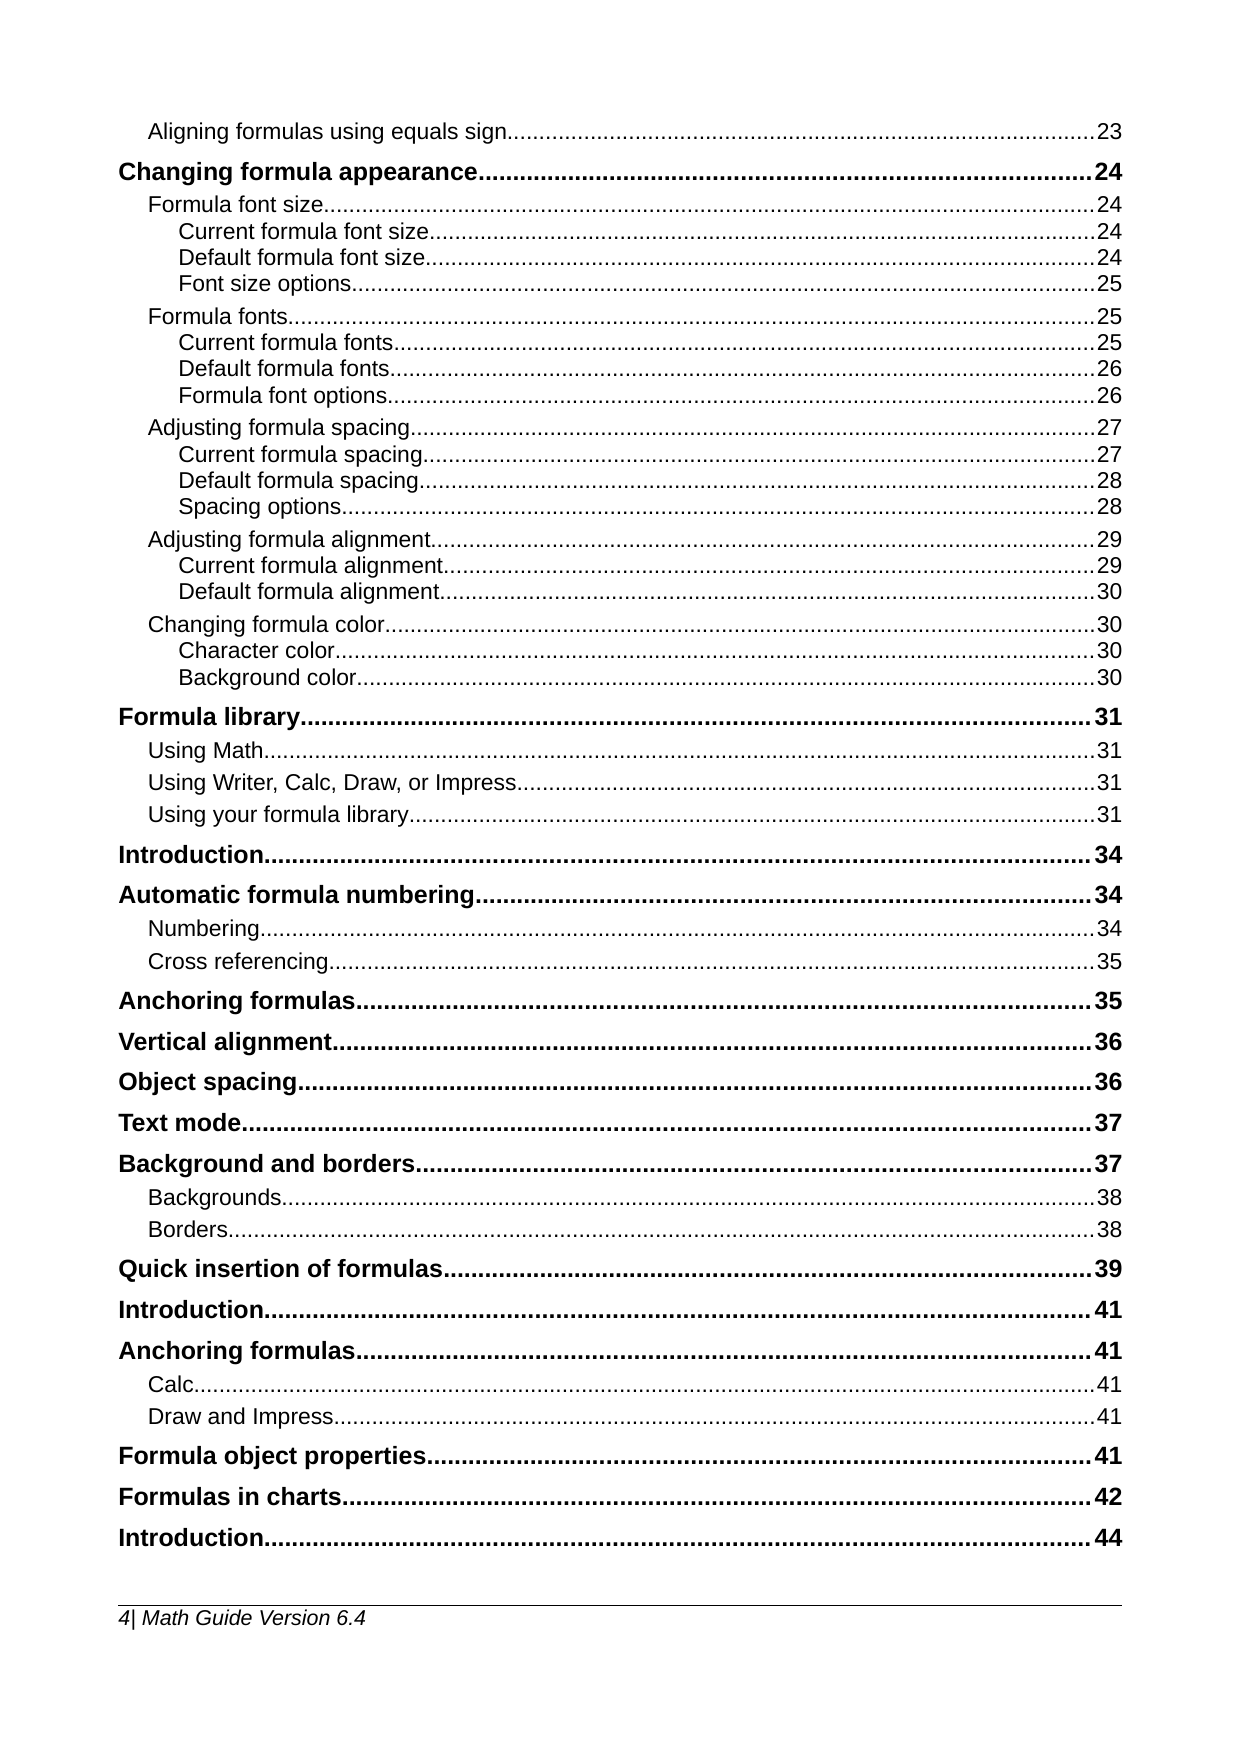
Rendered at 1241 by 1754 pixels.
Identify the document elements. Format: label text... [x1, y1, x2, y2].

text Calc 41 [148, 1371, 1122, 1397]
text Cross referencing 35 [148, 948, 1122, 974]
text Draw and Impress 41 [148, 1403, 1122, 1429]
text Anchoring formulas 35 [118, 986, 1122, 1015]
text Spacing options 28 [178, 493, 1122, 519]
text Using your formula library 31 [148, 801, 1122, 828]
text Automatic formula numbering 34 [118, 880, 1122, 909]
text Current formula fonts 25 [178, 329, 1122, 355]
text Character color 30 [178, 637, 1122, 663]
text Formula fonts 25 [148, 303, 1122, 329]
text Numbering 34 [148, 915, 1122, 942]
text Using Math 31 [148, 737, 1122, 763]
text Adjusting formula alignment 29 [148, 526, 1122, 552]
text Vertical alignment 36 [118, 1027, 1122, 1055]
text Current formula spacing 27 [178, 441, 1122, 467]
text Background and borders 37 [118, 1149, 1122, 1178]
text Font size options 25 [178, 270, 1122, 297]
text Default formula spacing 28 [178, 467, 1122, 493]
text Changing formula appearance 24 [118, 156, 1122, 185]
text Introduction 34 [118, 840, 1122, 868]
text Default formula font size 24 [178, 244, 1122, 270]
text Formula object properties 41 [118, 1441, 1122, 1470]
text Formula font size 24 [148, 191, 1122, 218]
text Backgrounds 38 [148, 1184, 1122, 1210]
text Introduction 41 [118, 1295, 1122, 1324]
text Adjusting formula spacing 27 [148, 414, 1122, 441]
text Using Writer, Calc, Draw, or Impress 31 [148, 769, 1122, 795]
text Aligning formulas using equals sign 23 [148, 118, 1122, 144]
text Formula library 31 [118, 702, 1122, 731]
text Changing formula color 30 [148, 611, 1122, 637]
text Background color 30 [178, 663, 1122, 690]
text Default formula fonts 26 [178, 355, 1122, 382]
text Formulas in charts 42 [118, 1482, 1122, 1511]
text Formula font options 26 [178, 382, 1122, 408]
text Object spacing 36 [118, 1067, 1122, 1096]
text Quick insertion of formulas 39 [118, 1254, 1122, 1283]
text Text mode 37 [118, 1108, 1122, 1137]
text Current formula font size 24 [178, 218, 1122, 244]
text Introduction 44 [118, 1523, 1122, 1552]
text Anchoring formulas 41 [118, 1336, 1122, 1364]
text Borders 38 [148, 1216, 1122, 1242]
text Default formula alignment 30 [178, 578, 1122, 605]
text Current formula alignment 29 [178, 552, 1122, 578]
